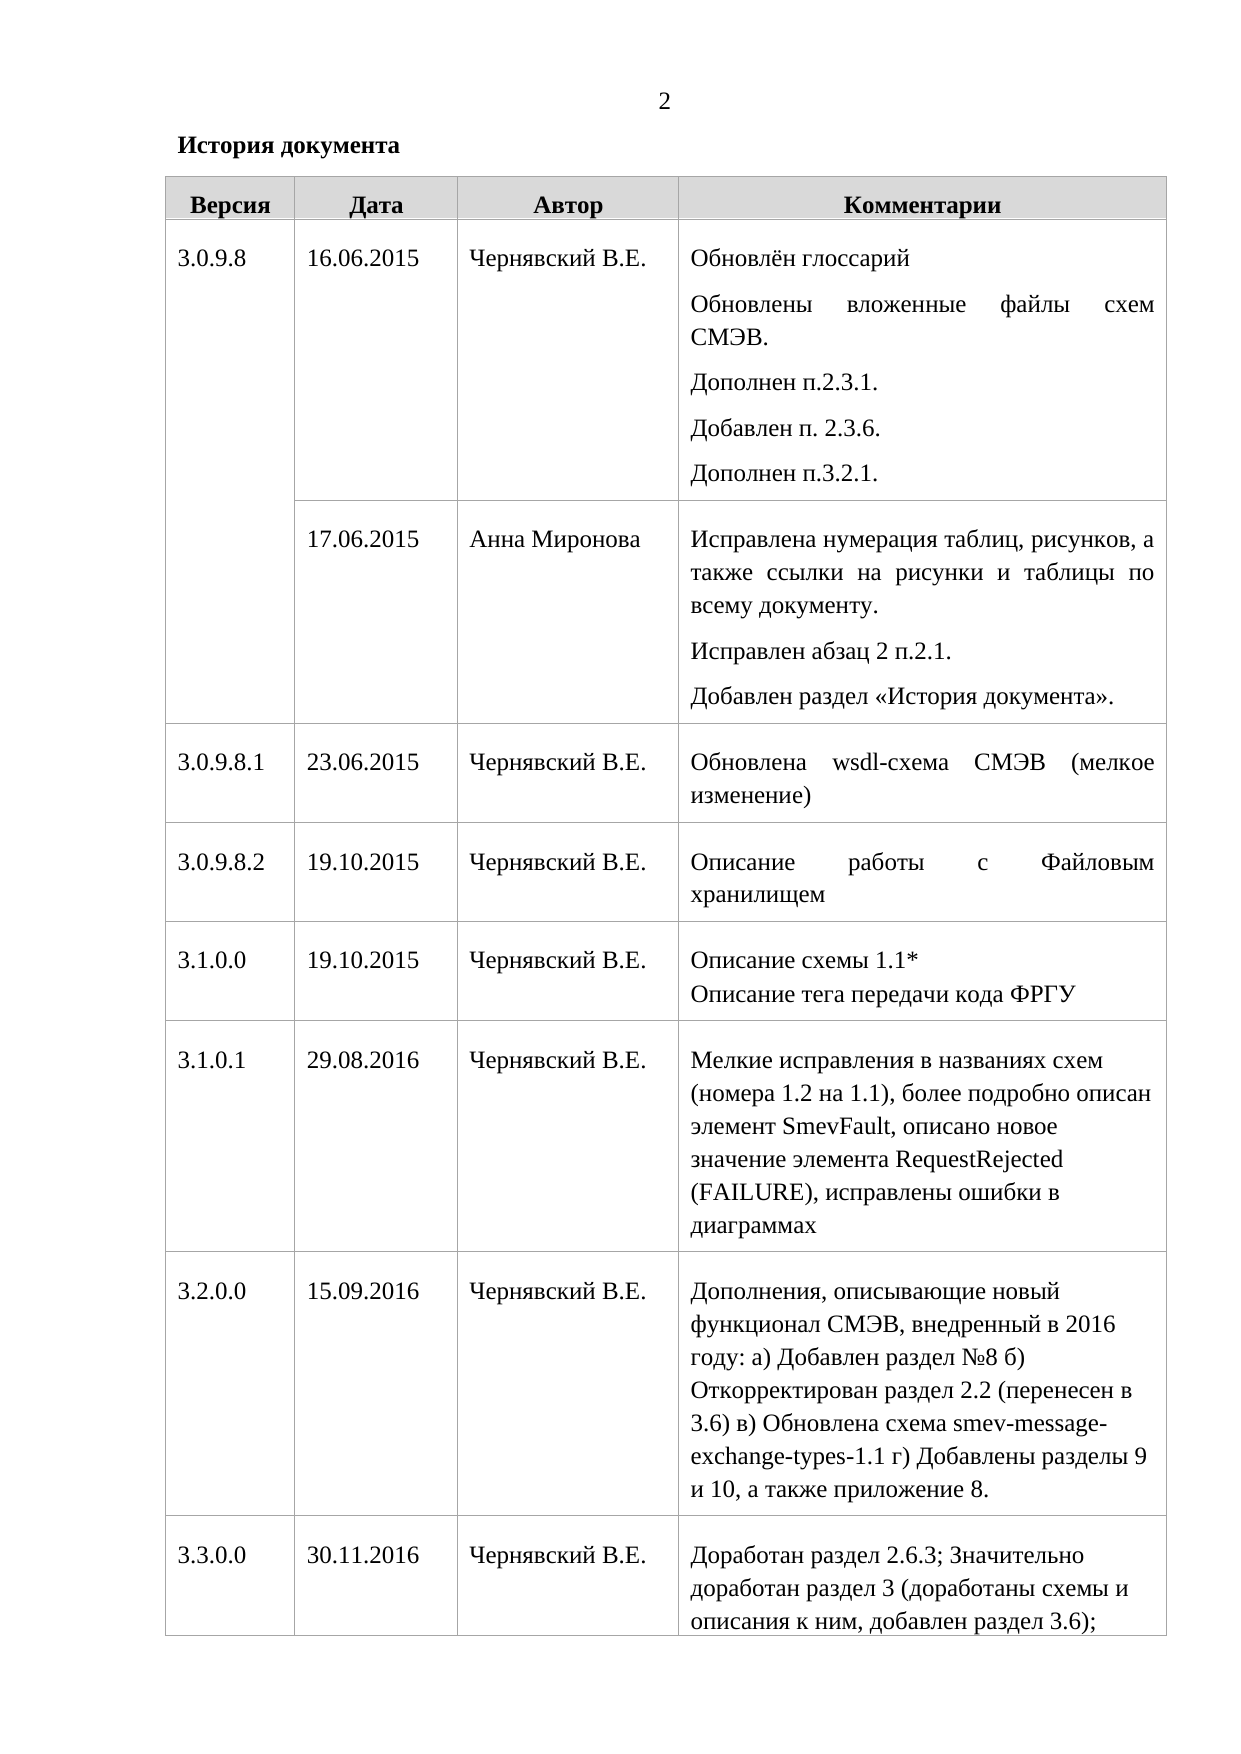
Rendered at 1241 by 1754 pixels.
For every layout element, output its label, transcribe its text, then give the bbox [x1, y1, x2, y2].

table_header Дата [295, 177, 457, 218]
table_cell Чернявский В.Е. [458, 1516, 678, 1635]
table_cell Обновлён глоссарий Обновлены вложенные файлы схем СМЭВ. Дополнен п.2.3.1. Добавлен п. 2.3.6. Дополнен п.3.2.1. [679, 220, 1166, 499]
table_cell 3.0.9.8.2 [166, 823, 294, 921]
table_cell Чернявский В.Е. [458, 220, 678, 499]
table_cell 3.2.0.0 [166, 1252, 294, 1515]
text История документа [177, 131, 1152, 159]
table_cell Описание работы с Файловым хранилищем [679, 823, 1166, 921]
table_cell 16.06.2015 [295, 220, 457, 499]
table_cell 30.11.2016 [295, 1516, 457, 1635]
table_cell Чернявский В.Е. [458, 1252, 678, 1515]
table_cell 15.09.2016 [295, 1252, 457, 1515]
table_cell Исправлена нумерация таблиц, рисунков, а также ссылки на рисунки и таблицы по всему документу. Исправлен абзац 2 п.2.1. Добавлен раздел «История документа». [679, 501, 1166, 723]
table_cell 3.0.9.8.1 [166, 724, 294, 822]
table_cell 19.10.2015 [295, 922, 457, 1020]
table_cell Обновлена wsdl-схема СМЭВ (мелкое изменение) [679, 724, 1166, 822]
table_cell Чернявский В.Е. [458, 823, 678, 921]
table_header Версия [166, 177, 294, 218]
table_header Комментарии [679, 177, 1166, 218]
table_cell 19.10.2015 [295, 823, 457, 921]
table_cell Доработан раздел 2.6.3; Значительно доработан раздел 3 (доработаны схемы и описания к ним, добавлен раздел 3.6); [679, 1516, 1166, 1635]
table_cell 3.3.0.0 [166, 1516, 294, 1635]
table_cell 3.1.0.1 [166, 1021, 294, 1251]
table_cell Чернявский В.Е. [458, 1021, 678, 1251]
table_cell 23.06.2015 [295, 724, 457, 822]
table_header Автор [458, 177, 678, 218]
table_cell 3.0.9.8 [166, 220, 294, 723]
table_cell 29.08.2016 [295, 1021, 457, 1251]
table_cell Мелкие исправления в названиях схем (номера 1.2 на 1.1), более подробно описан элемент SmevFault, описано новое значение элемента RequestRejected (FAILURE), исправлены ошибки в диаграммах [679, 1021, 1166, 1251]
table_cell 17.06.2015 [295, 501, 457, 723]
table_cell Чернявский В.Е. [458, 922, 678, 1020]
table_cell Дополнения, описывающие новый функционал СМЭВ, внедренный в 2016 году: а) Добавлен раздел №8 б) Откорректирован раздел 2.2 (перенесен в 3.6) в) Обновлена схема smev-message-exchange-types-1.1 г) Добавлены разделы 9 и 10, а также приложение 8. [679, 1252, 1166, 1515]
table_cell Чернявский В.Е. [458, 724, 678, 822]
table_cell 3.1.0.0 [166, 922, 294, 1020]
table_cell Описание схемы 1.1* Описание тега передачи кода ФРГУ [679, 922, 1166, 1020]
table_cell Анна Миронова [458, 501, 678, 723]
